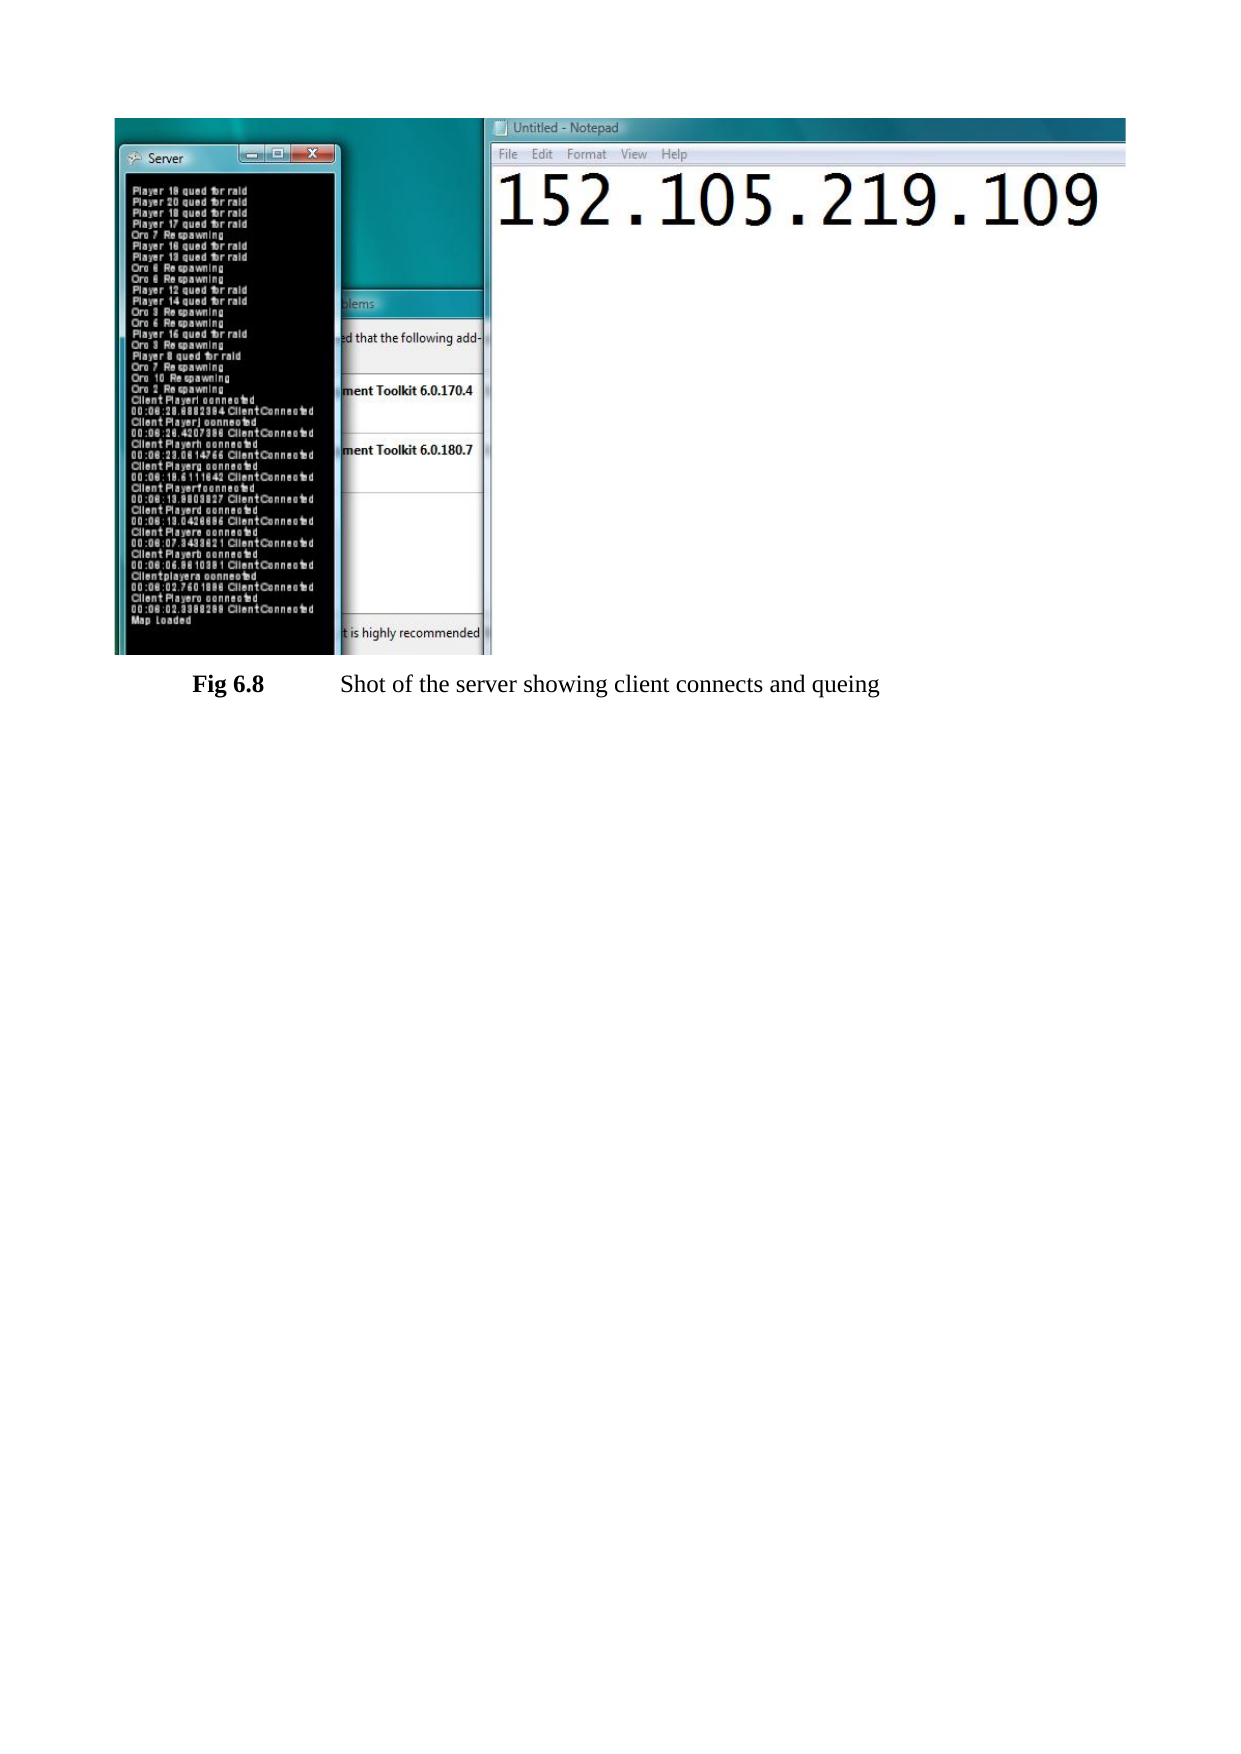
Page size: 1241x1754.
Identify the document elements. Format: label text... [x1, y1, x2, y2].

picture [114, 118, 1126, 655]
text Fig 6.8 Shot of the server showing client connects and queing [118, 655, 1122, 698]
